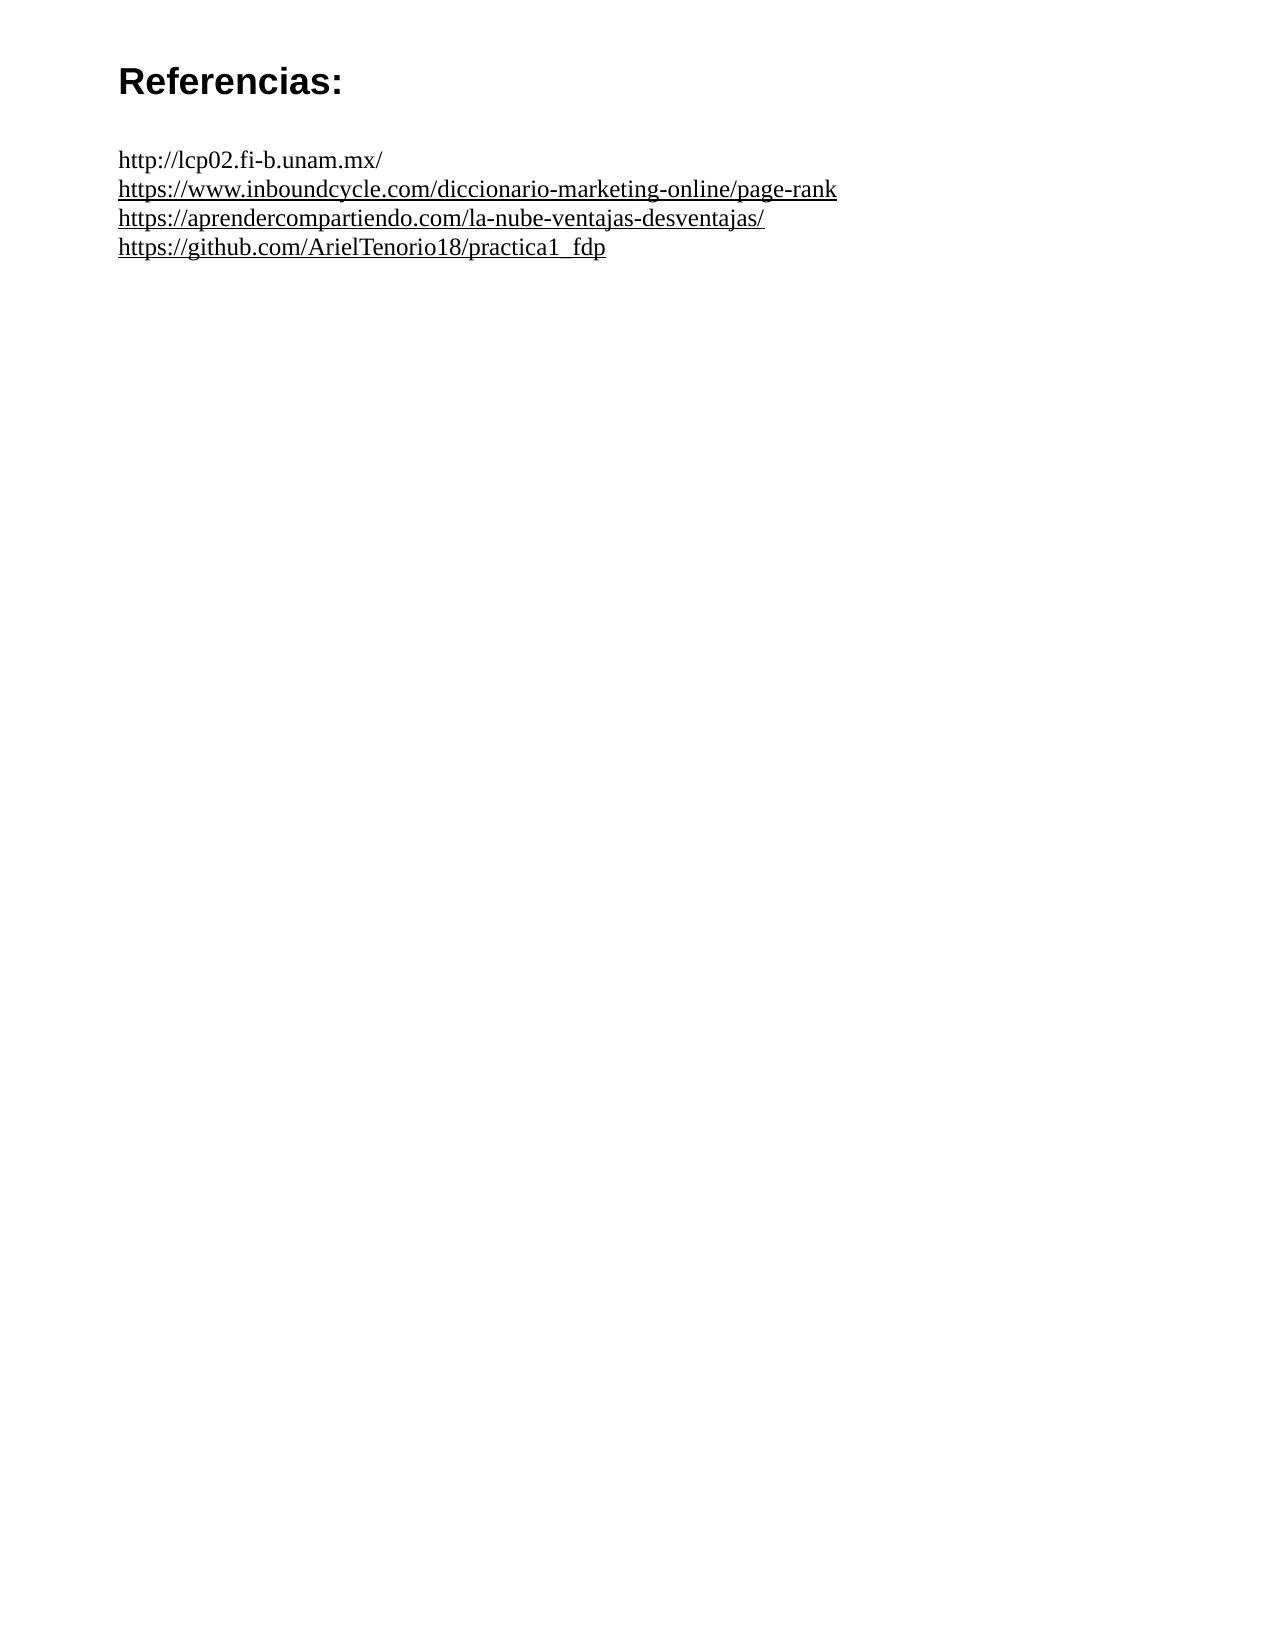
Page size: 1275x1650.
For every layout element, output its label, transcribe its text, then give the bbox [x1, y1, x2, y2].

text https://www.inboundcycle.com/diccionario-marketing-online/page-rank [118, 174, 1205, 203]
text Referencias: [118, 59, 1205, 102]
text https://aprendercompartiendo.com/la-nube-ventajas-desventajas/ [118, 203, 1205, 232]
text http://lcp02.fi-b.unam.mx/ [118, 145, 1205, 174]
text https://github.com/ArielTenorio18/practica1_fdp [118, 232, 1205, 260]
